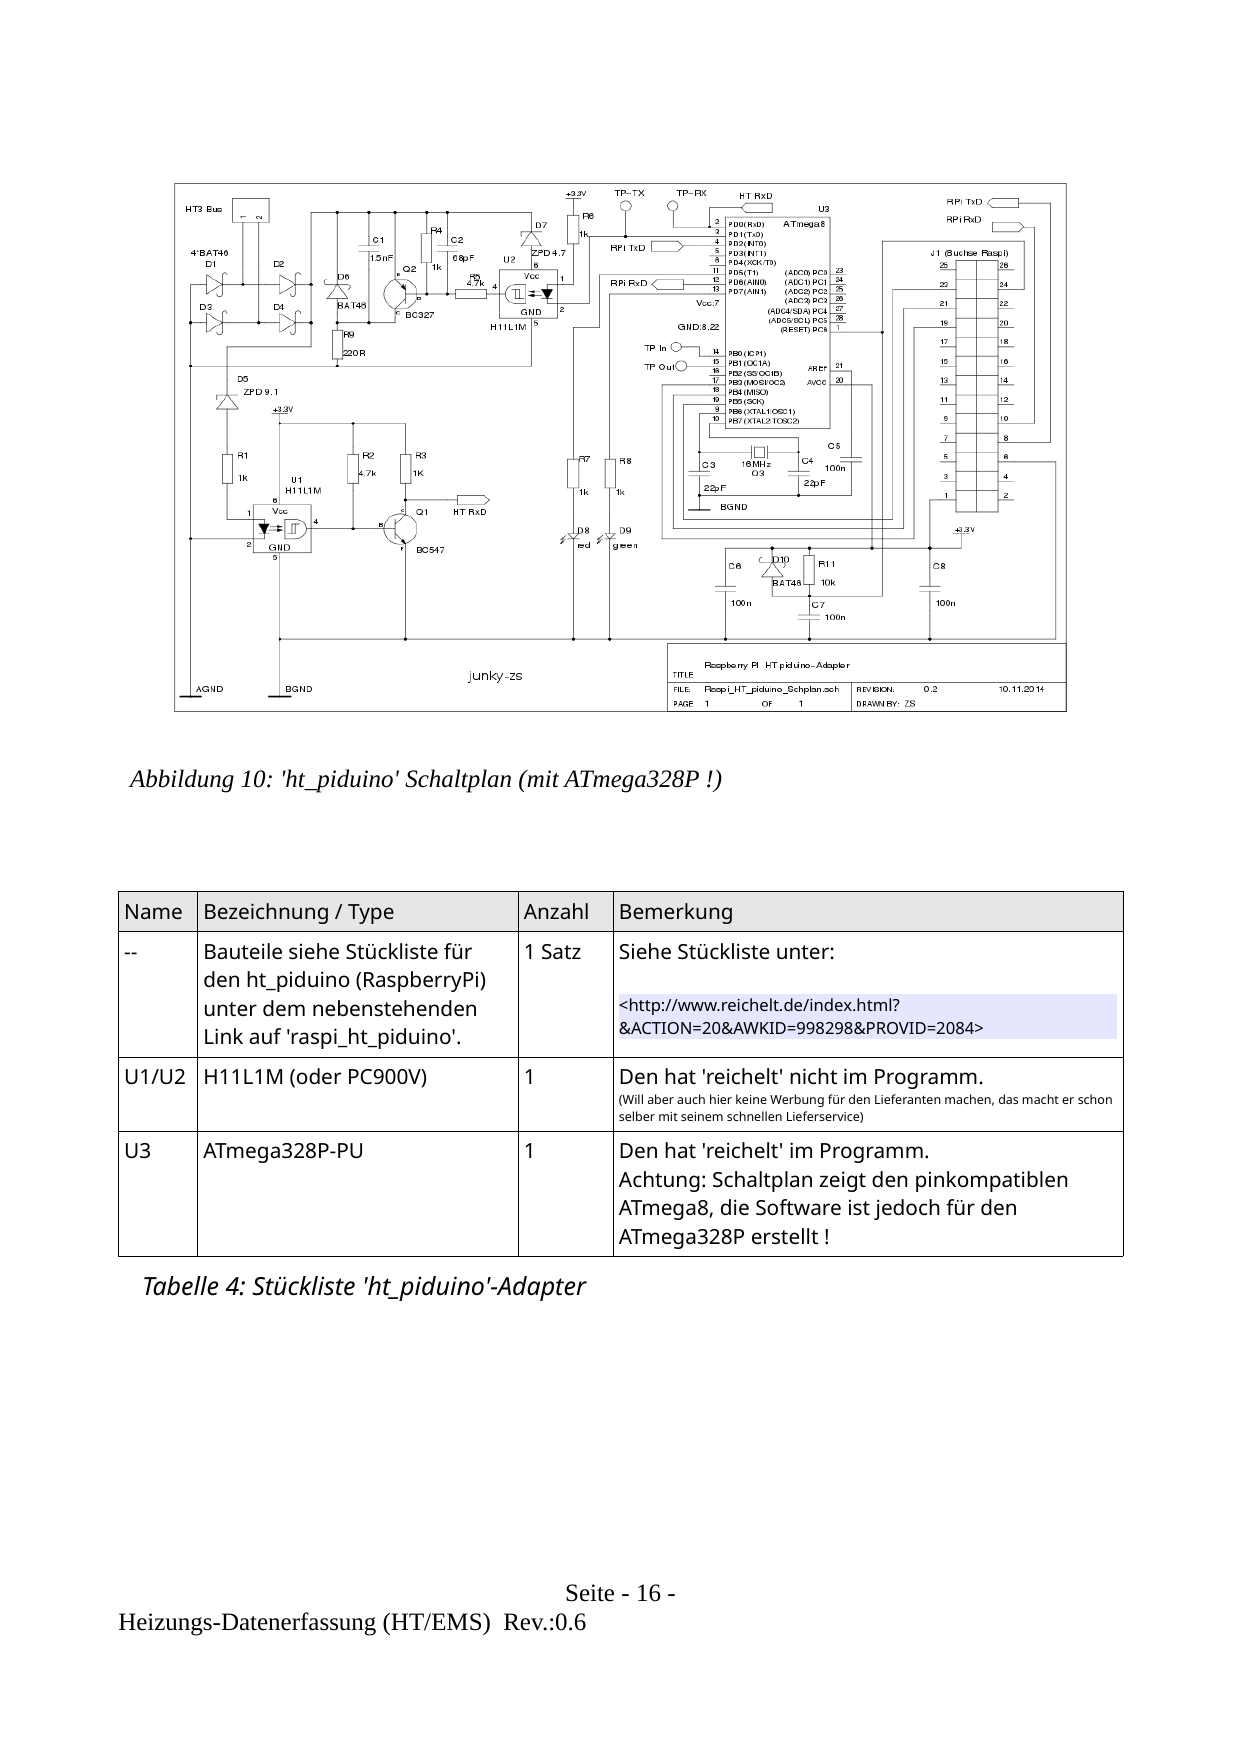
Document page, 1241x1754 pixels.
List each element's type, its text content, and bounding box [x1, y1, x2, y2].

table_cell Den hat 'reichelt' im Programm. Achtung: Schaltplan zeigt den pinkompatiblen ATmega8, die Software ist jedoch für den ATmega328P erstellt ! [614, 1132, 1123, 1256]
table_cell 1 Satz [519, 932, 613, 1057]
table_header Anzahl [519, 892, 613, 931]
table_cell Siehe Stückliste unter: <http://www.reichelt.de/index.html?&ACTION=20&AWKID=998298&PROVID=2084> [614, 932, 1123, 1057]
table_cell -- [119, 932, 197, 1057]
text Tabelle 4: Stückliste 'ht_piduino'-Adapter [142, 1269, 1122, 1303]
table_cell Den hat 'reichelt' nicht im Programm. (Will aber auch hier keine Werbung für den Lieferanten machen, das macht er schon selber mit seinem schnellen Lieferservice) [614, 1058, 1123, 1131]
table_cell U1/U2 [119, 1058, 197, 1131]
table_cell 1 [519, 1058, 613, 1131]
table_cell Bauteile siehe Stückliste für den ht_piduino (RaspberryPi) unter dem nebenstehenden Link auf 'raspi_ht_piduino'. [198, 932, 518, 1057]
text Abbildung 10: 'ht_piduino' Schaltplan (mit ATmega328P !) [130, 764, 1110, 792]
picture [130, 130, 1111, 764]
table_header Name [119, 892, 197, 931]
table_cell ATmega328P-PU [198, 1132, 518, 1256]
table_header Bezeichnung / Type [198, 892, 518, 931]
table_cell H11L1M (oder PC900V) [198, 1058, 518, 1131]
table_header Bemerkung [614, 892, 1123, 931]
table_cell U3 [119, 1132, 197, 1256]
table_cell 1 [519, 1132, 613, 1256]
